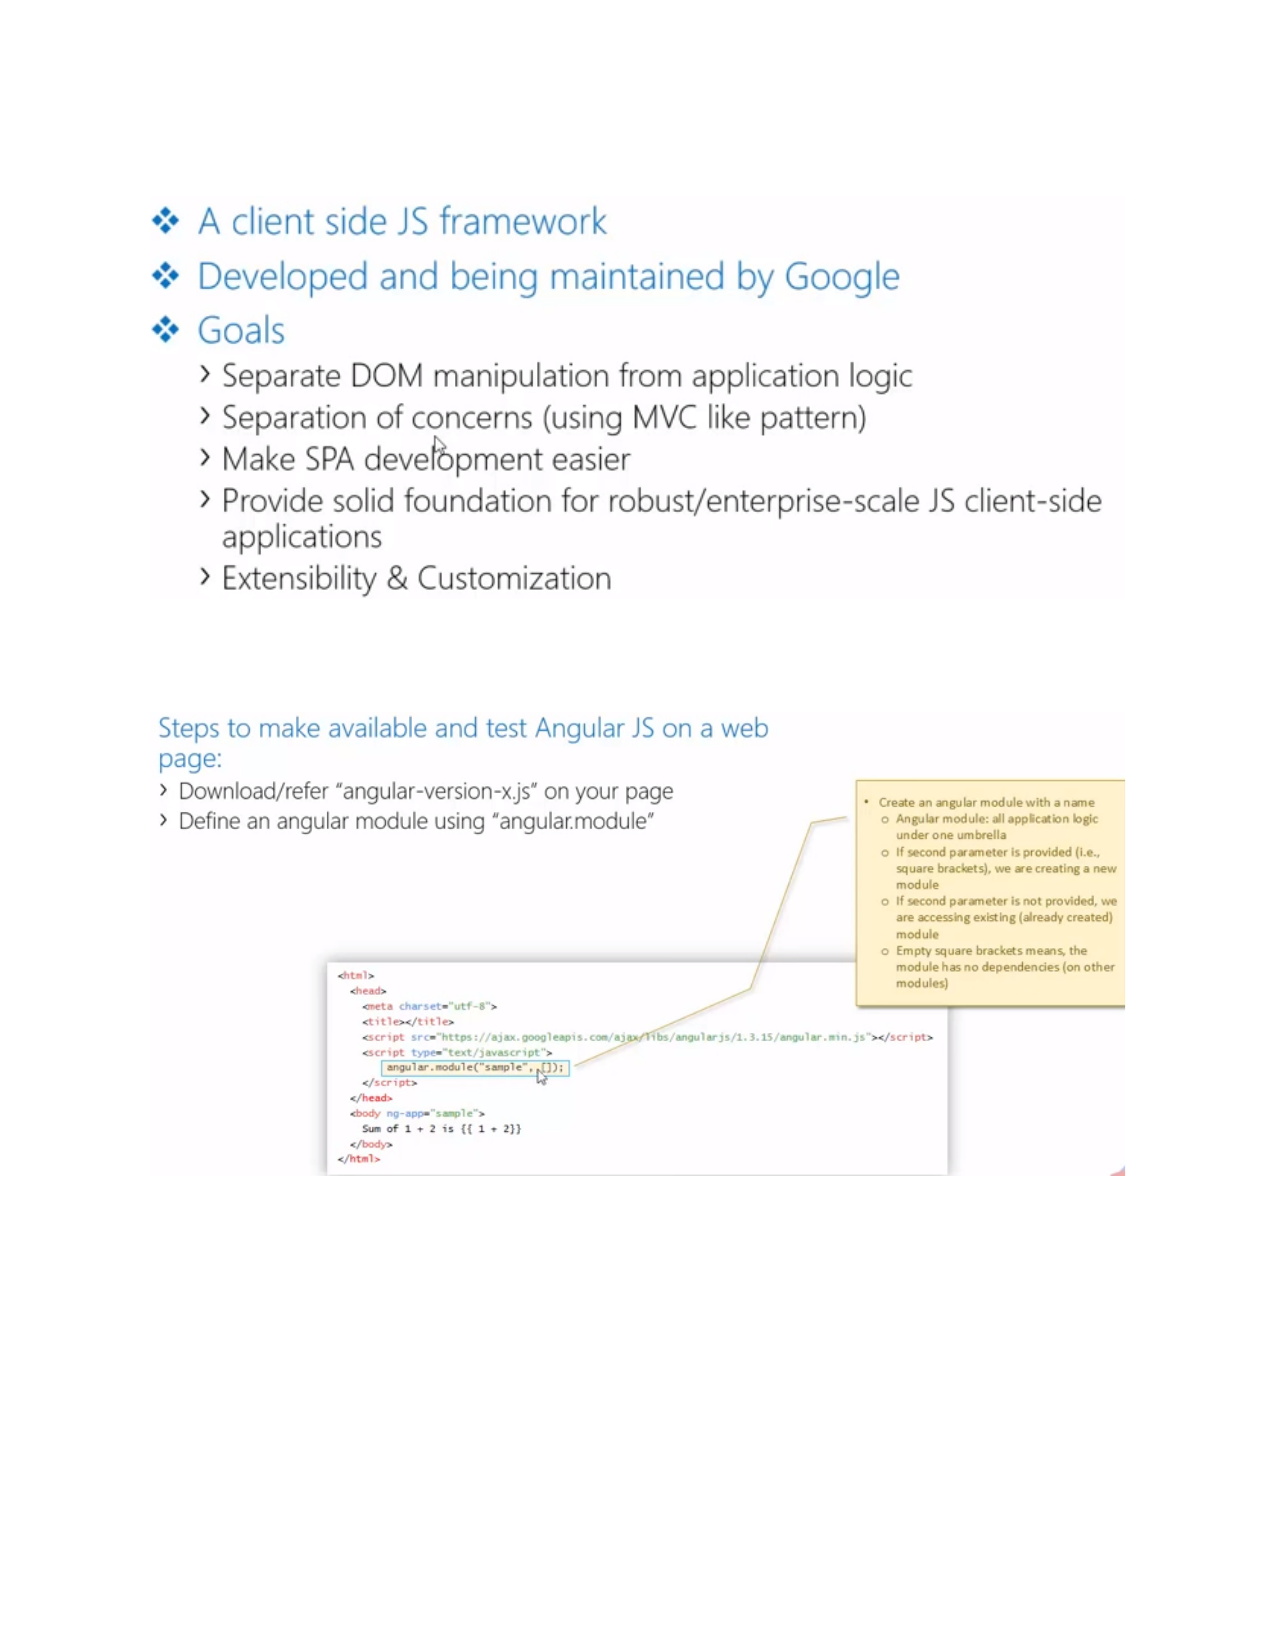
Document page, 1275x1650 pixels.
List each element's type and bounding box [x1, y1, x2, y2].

picture [150, 712, 1125, 1176]
picture [150, 196, 1125, 599]
